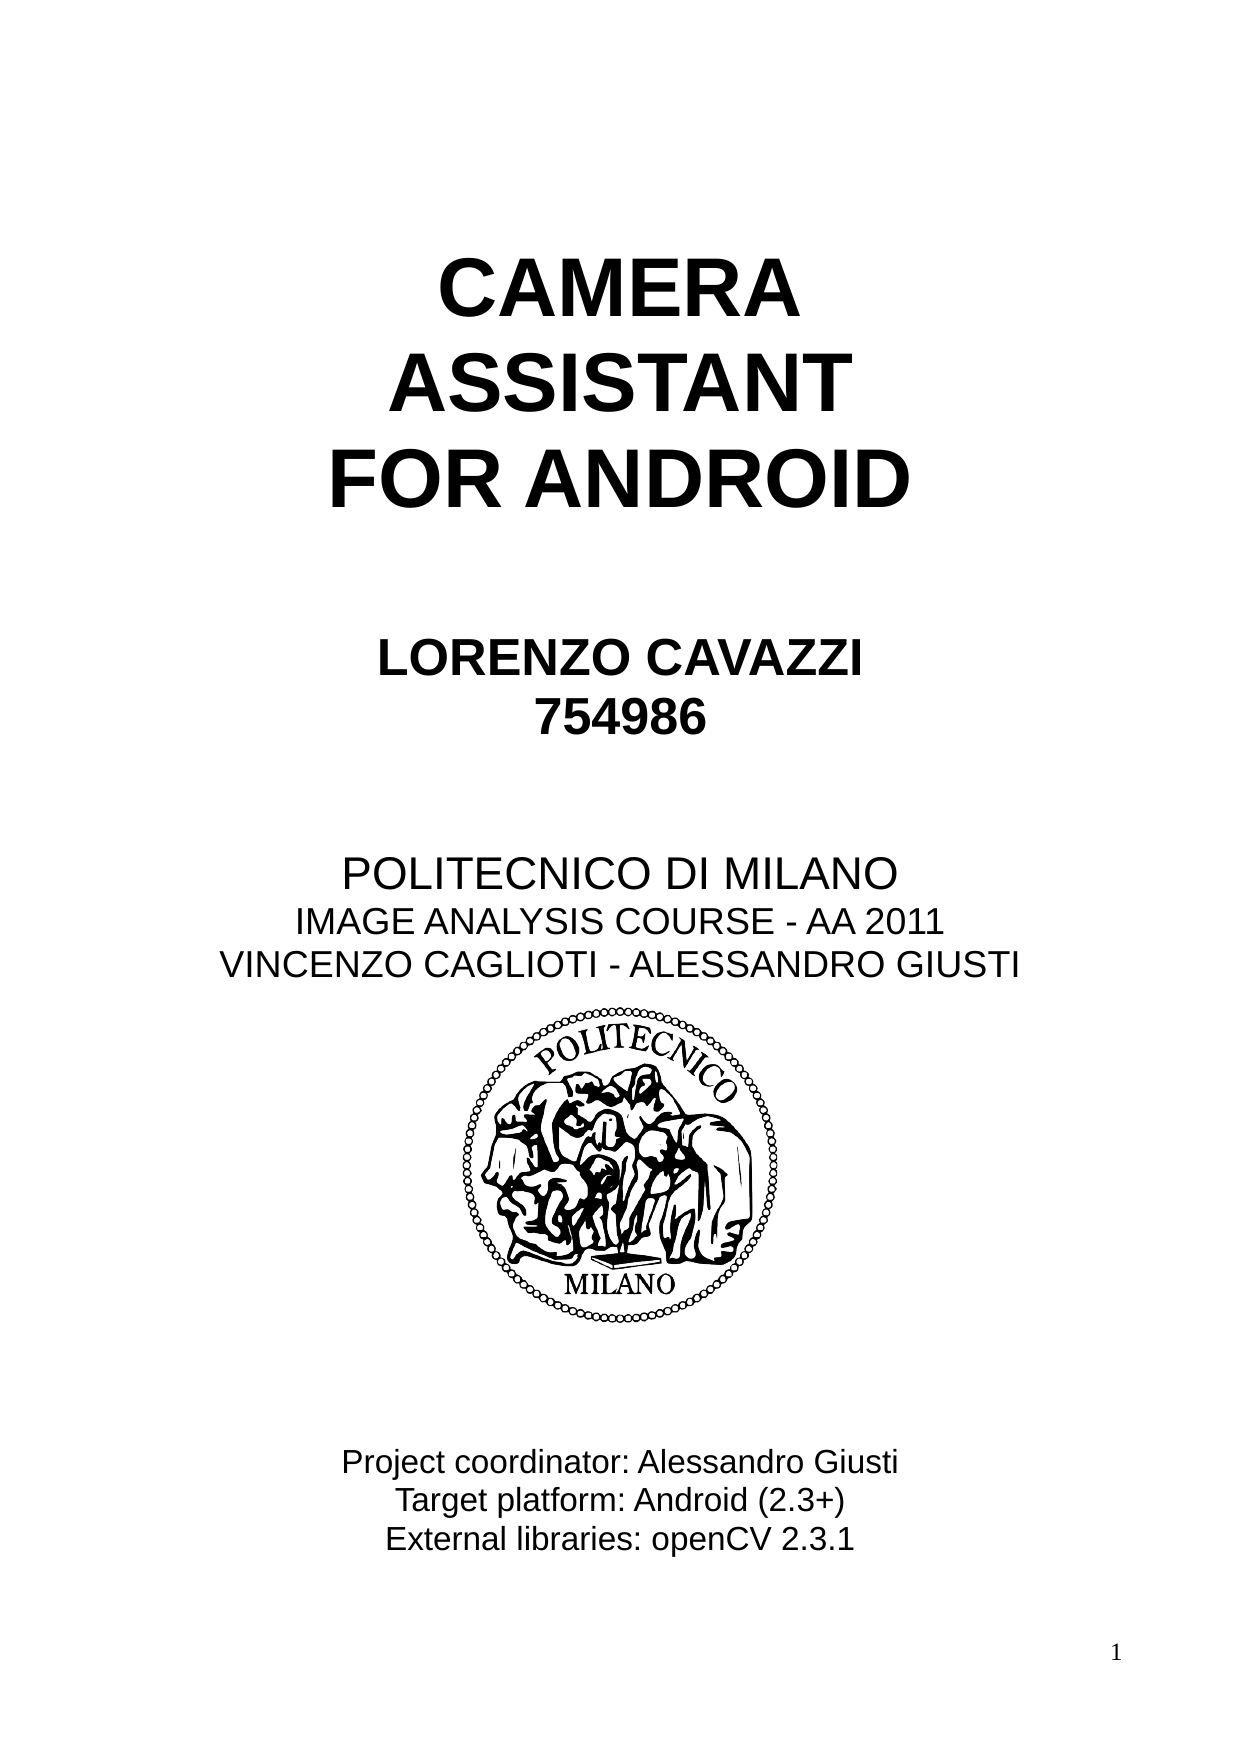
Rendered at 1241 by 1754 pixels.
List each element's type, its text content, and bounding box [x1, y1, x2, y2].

text IMAGE ANALYSIS COURSE - AA 2011 [118, 899, 1122, 942]
picture [462, 1007, 778, 1323]
text External libraries: openCV 2.3.1 [118, 1519, 1122, 1557]
text Target platform: Android (2.3+) [118, 1481, 1122, 1519]
text Project coordinator: Alessandro Giusti [118, 1442, 1122, 1481]
text LORENZO CAVAZZI [118, 626, 1122, 686]
text 754986 [118, 686, 1122, 746]
text VINCENZO CAGLIOTI - ALESSANDRO GIUSTI [118, 942, 1122, 985]
text ASSISTANT [118, 334, 1122, 429]
text CAMERA [118, 238, 1122, 334]
text POLITECNICO DI MILANO [118, 846, 1122, 899]
text FOR ANDROID [118, 429, 1122, 525]
